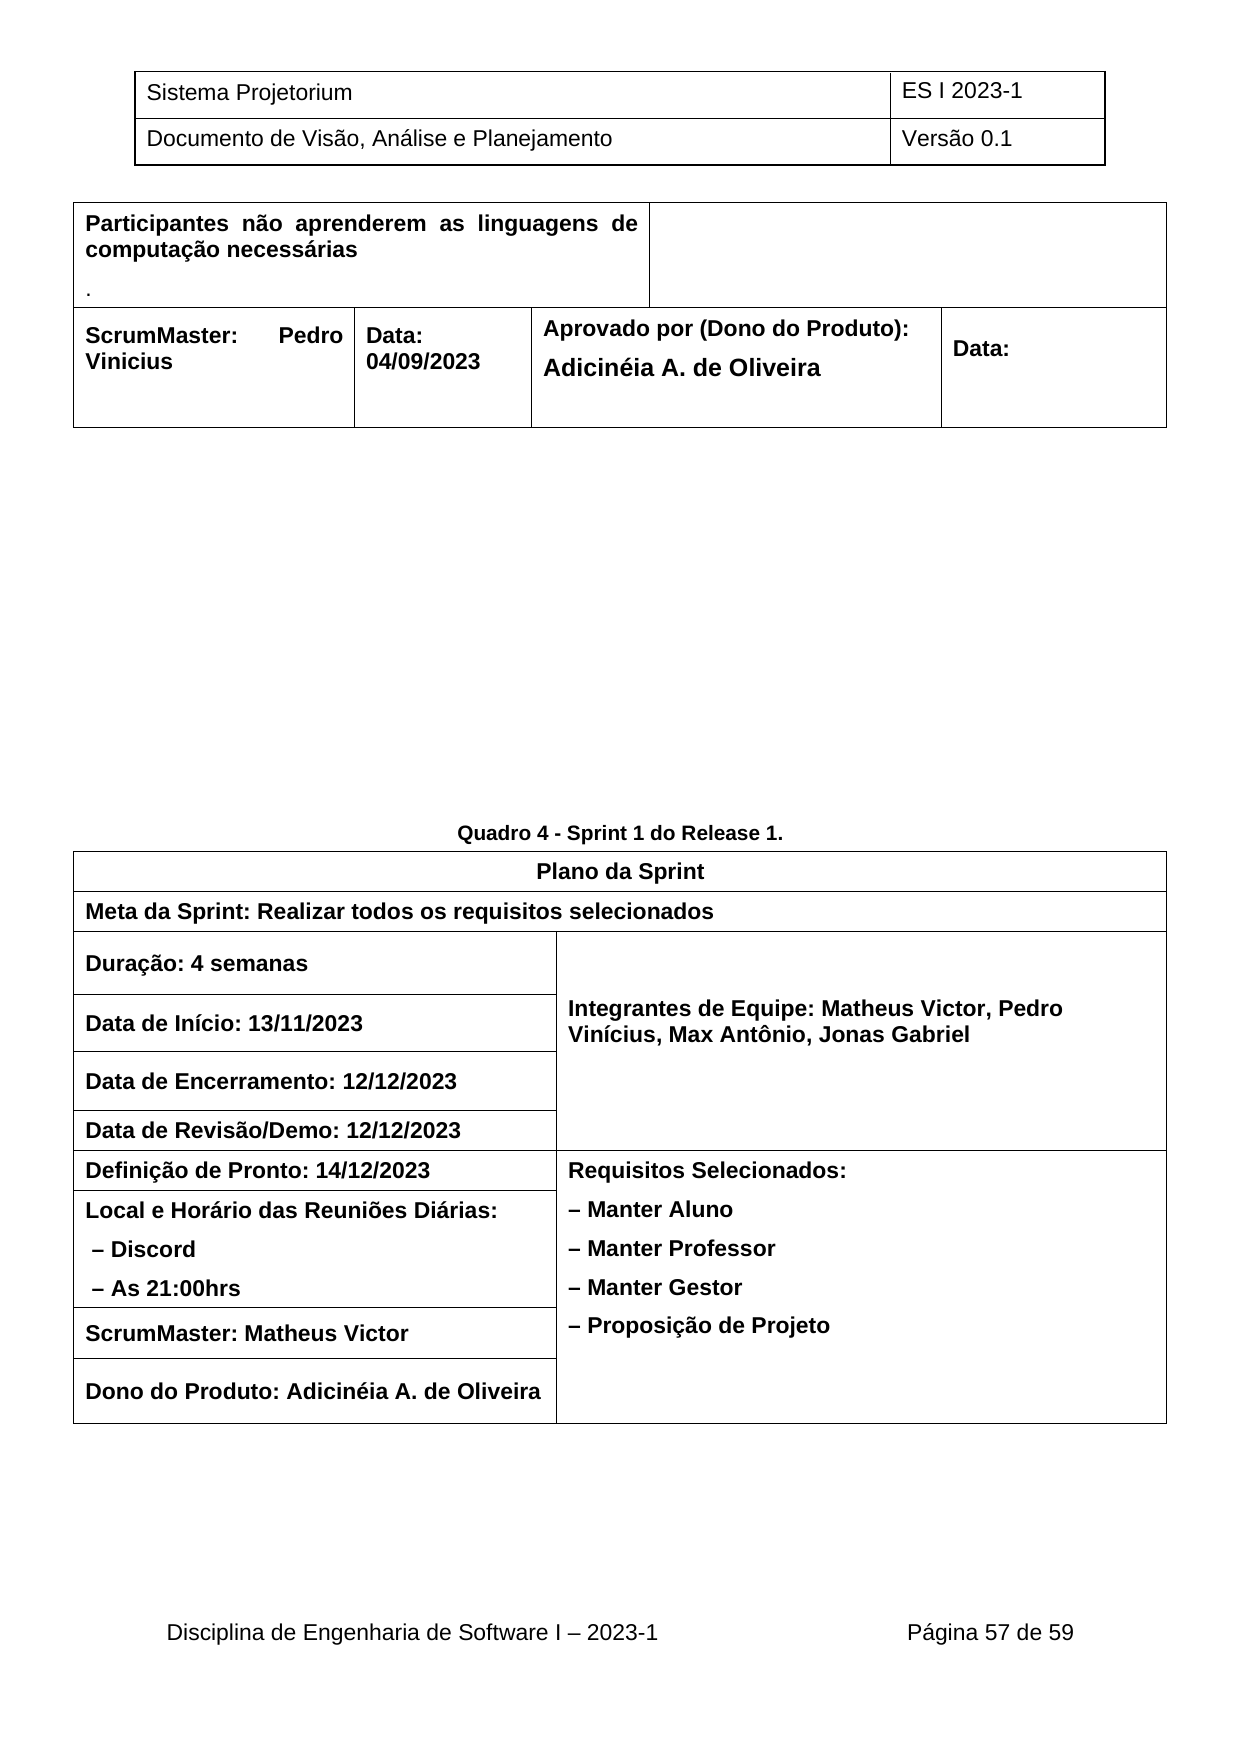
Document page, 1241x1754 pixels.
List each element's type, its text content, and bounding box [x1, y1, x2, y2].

table_cell Local e Horário das Reuniões Diárias: – Discord – As 21:00hrs [74, 1191, 556, 1307]
table_header Plano da Sprint [74, 852, 1166, 891]
table_cell Requisitos Selecionados: – Manter Aluno – Manter Professor – Manter Gestor – Proposição de Projeto [557, 1151, 1166, 1423]
table_cell ScrumMaster: Pedro Vinicius [74, 308, 354, 427]
table_cell Meta da Sprint: Realizar todos os requisitos selecionados [74, 892, 1166, 931]
table_cell Aprovado por (Dono do Produto): Adicinéia A. de Oliveira [532, 308, 941, 427]
table_cell Data: [942, 308, 1166, 427]
table_cell Data de Início: 13/11/2023 [74, 995, 556, 1051]
table_cell Definição de Pronto: 14/12/2023 [74, 1151, 556, 1190]
table_cell Participantes não aprenderem as linguagens de computação necessárias . [74, 203, 649, 307]
table_cell Data de Encerramento: 12/12/2023 [74, 1052, 556, 1110]
table_cell Dono do Produto: Adicinéia A. de Oliveira [74, 1359, 556, 1423]
table_cell Data: 04/09/2023 [355, 308, 531, 427]
table_cell Duração: 4 semanas [74, 932, 556, 993]
table_cell Integrantes de Equipe: Matheus Victor, Pedro Vinícius, Max Antônio, Jonas Gabriel [557, 932, 1166, 1150]
table_cell ScrumMaster: Matheus Victor [74, 1308, 556, 1358]
table_cell Data de Revisão/Demo: 12/12/2023 [74, 1111, 556, 1150]
text Quadro 4 - Sprint 1 do Release 1. [148, 821, 1092, 845]
